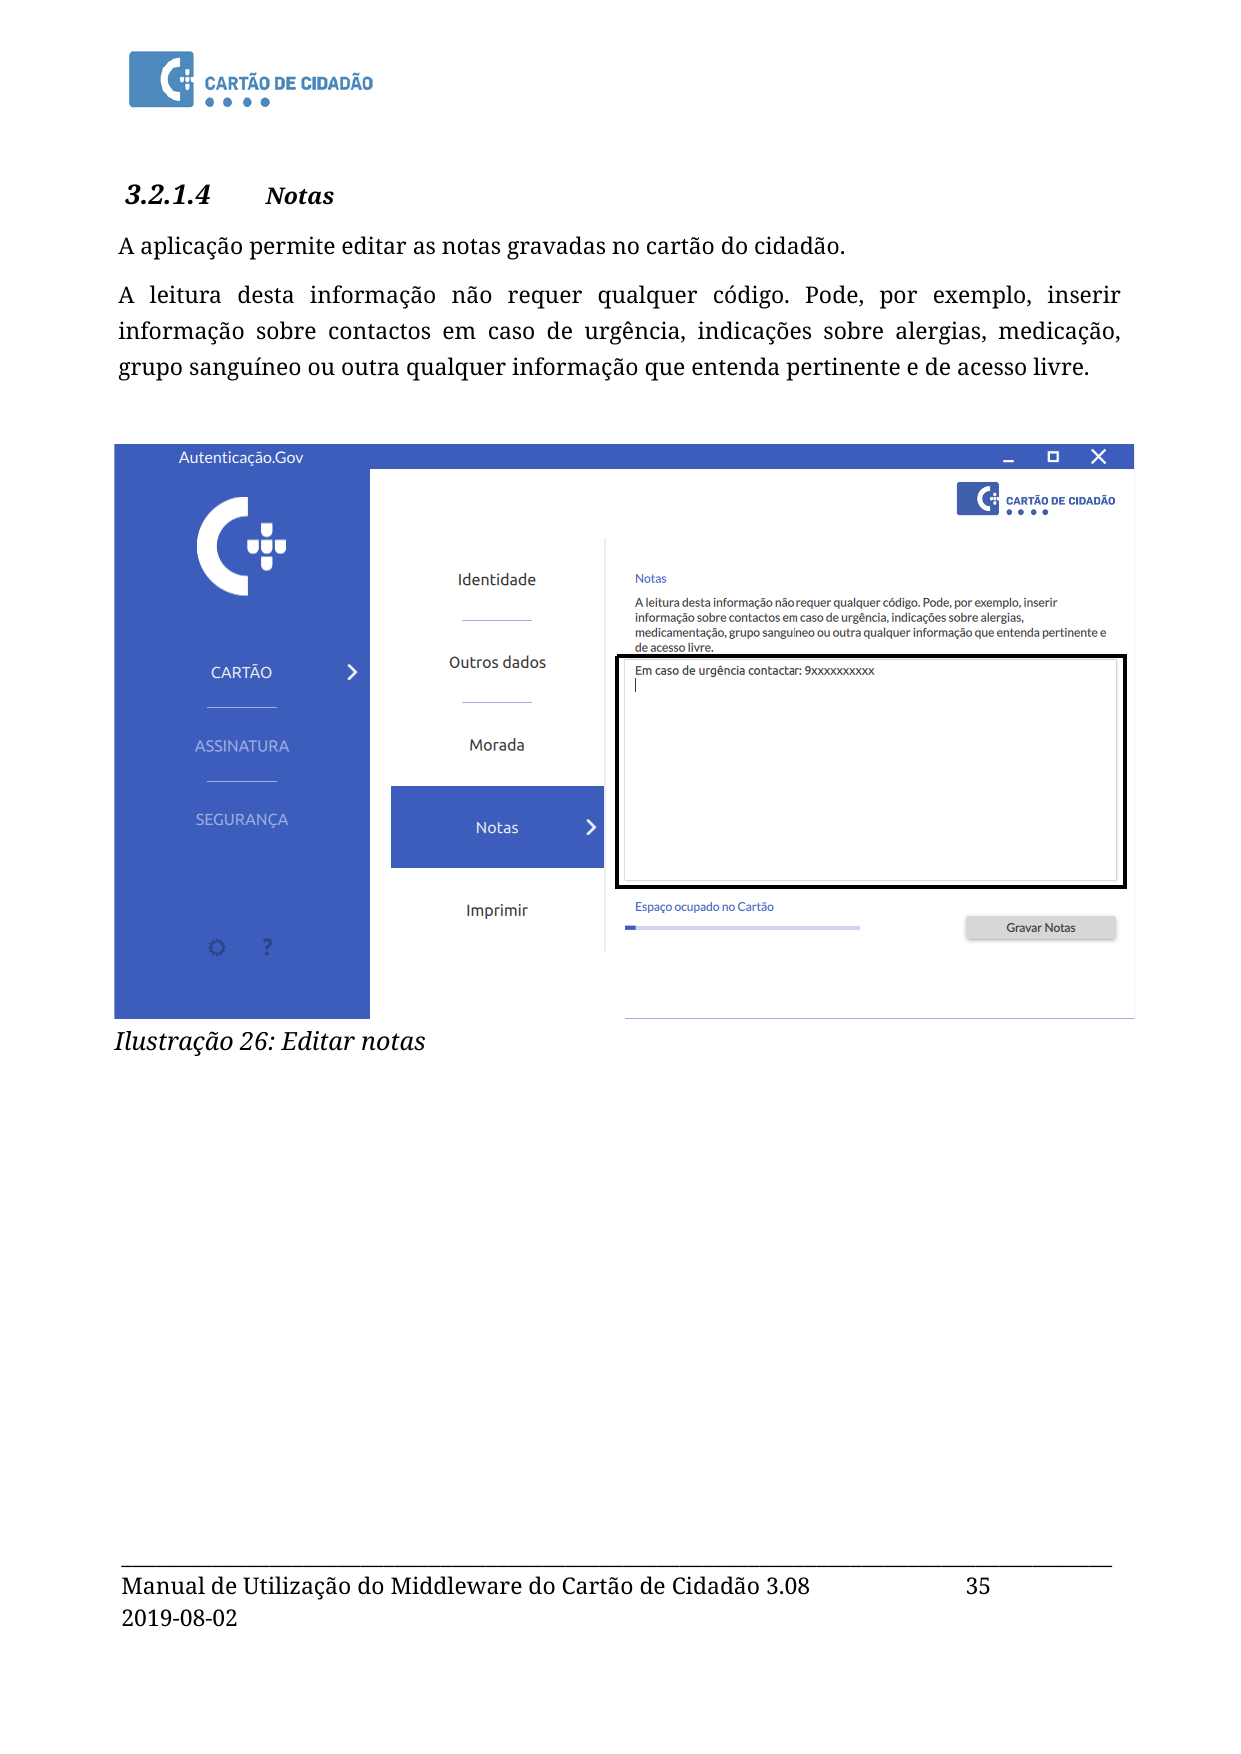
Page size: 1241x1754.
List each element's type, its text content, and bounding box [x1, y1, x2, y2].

subtitle Notas [118, 175, 1122, 212]
picture [127, 45, 420, 115]
text A aplicação permite editar as notas gravadas no cartão do cidadão. [118, 230, 1122, 262]
text Ilustração 26: Editar notas [114, 1019, 1134, 1057]
text A leitura desta informação não requer qualquer código. Pode, por exemplo, inserir informação sobre contactos em caso de urgência, indicações sobre alergias, medicação, grupo sanguíneo ou outra qualquer informação que entenda pertinente e de acesso livre. [118, 279, 1122, 382]
picture [114, 444, 1135, 1019]
